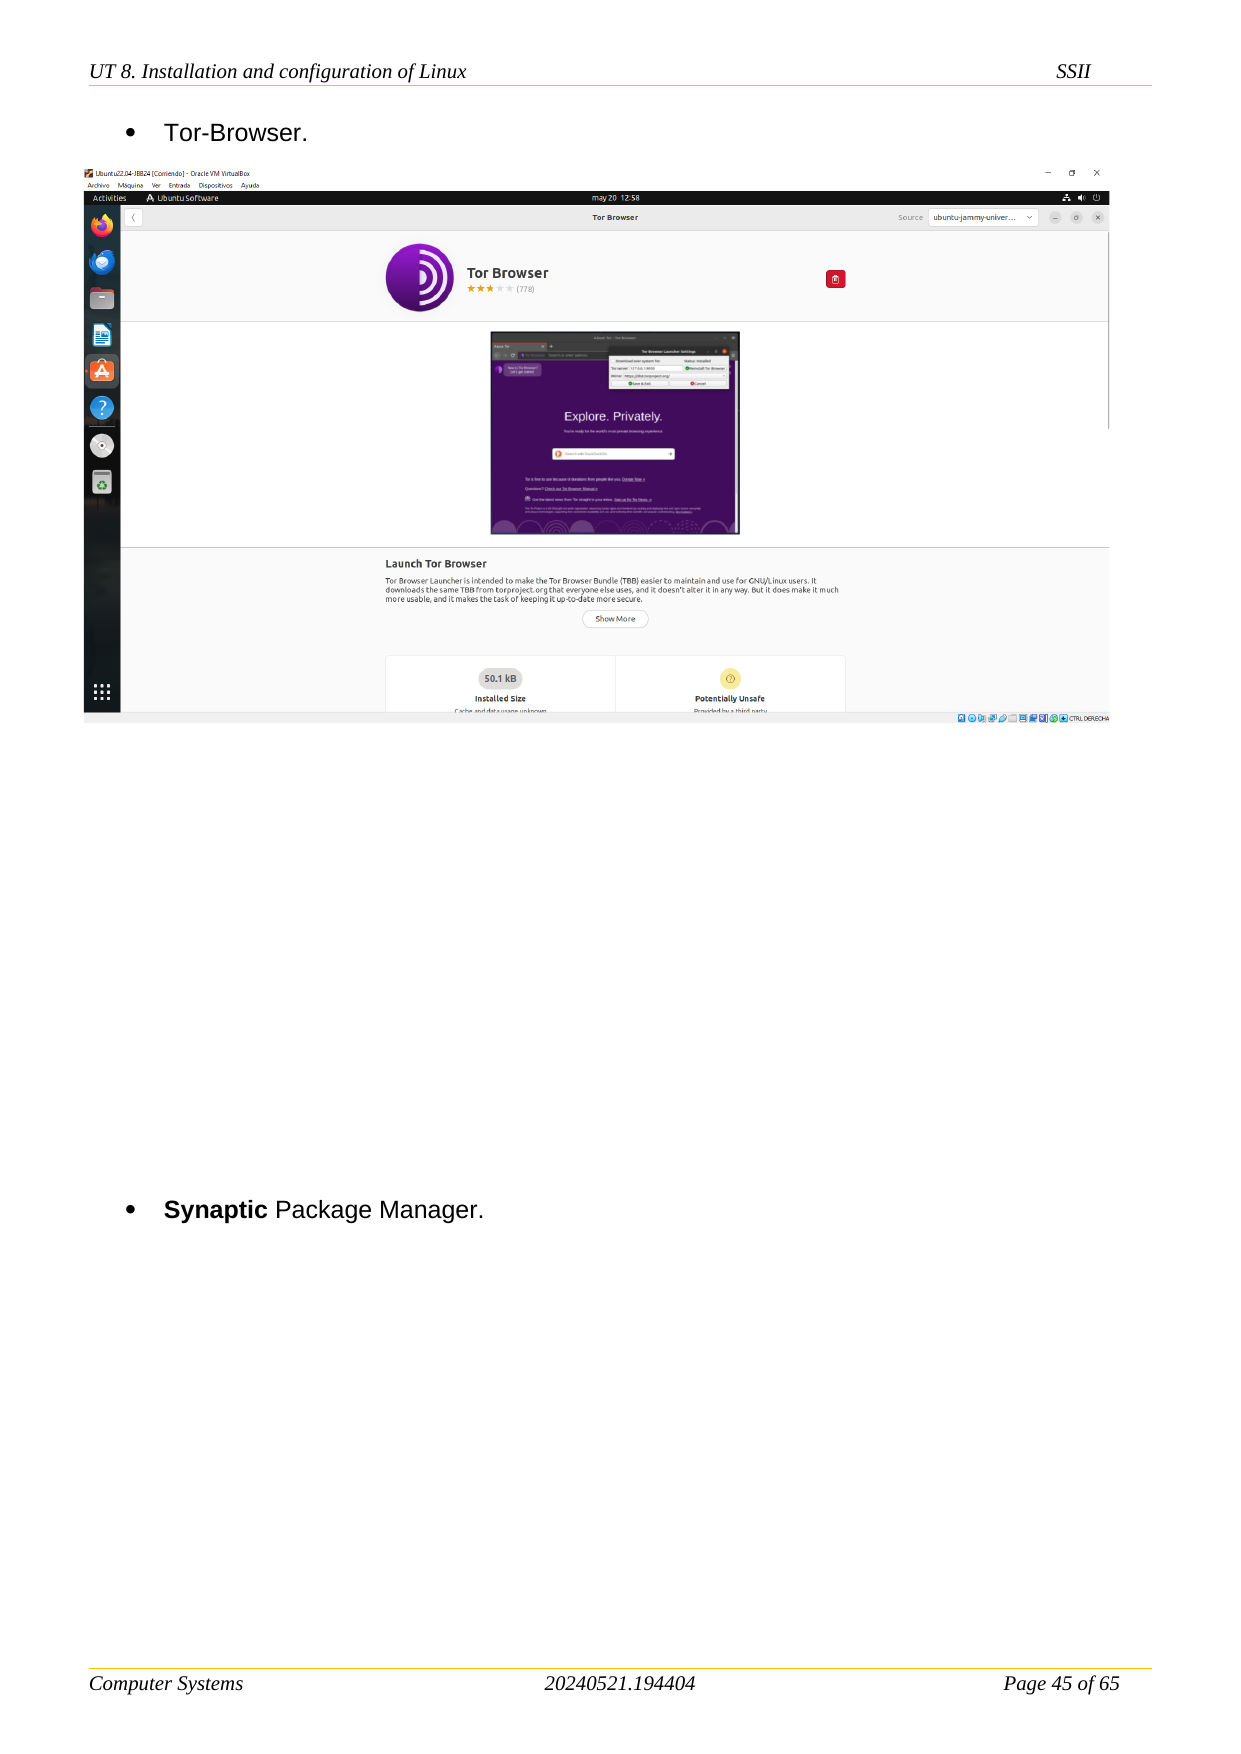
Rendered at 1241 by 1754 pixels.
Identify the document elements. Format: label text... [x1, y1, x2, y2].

list Tor-Browser. [126, 118, 1152, 147]
picture [83, 167, 1110, 723]
list Synaptic Package Manager. [126, 1195, 1152, 1224]
